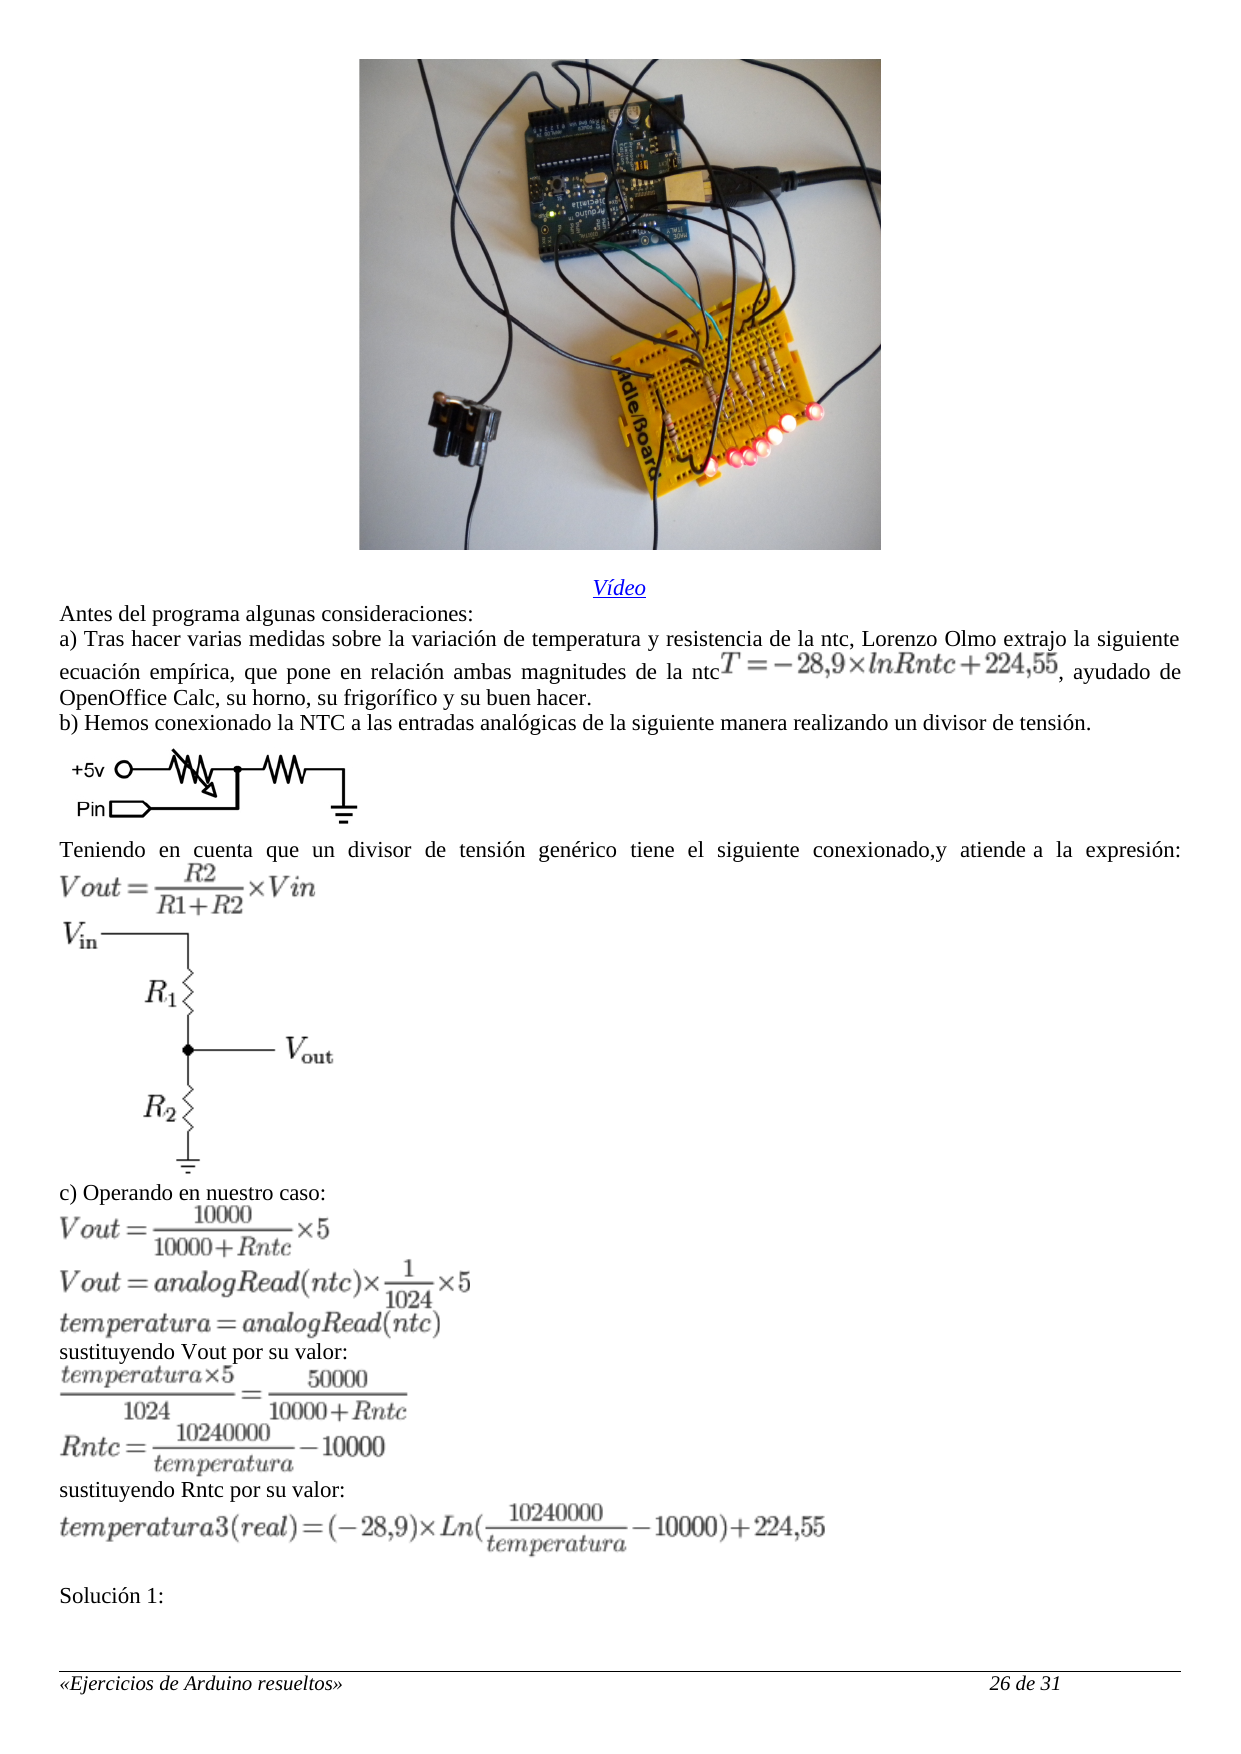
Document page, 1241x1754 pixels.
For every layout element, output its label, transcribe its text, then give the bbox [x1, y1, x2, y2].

text Vídeo [59, 575, 593, 601]
text Antes del programa algunas consideraciones: [480, 601, 1181, 626]
picture [59, 1205, 470, 1340]
text a) Tras hacer varias medidas sobre la variación de temperatura y resistencia de la ntc, Lorenzo Olmo extrajo la siguiente ecuación empírica, que pone en relación ambas magnitudes de la ntc, ayudado de OpenOffice Calc, su horno, su frigorífico y su buen hacer. [59, 680, 1181, 710]
picture [359, 59, 881, 550]
text sustituyendo Rntc por su valor: [351, 1477, 1181, 1503]
text Teniendo en cuenta que un divisor de tensión genérico tiene el siguiente conexionado,y atiende a la expresión: [316, 862, 1181, 917]
picture [59, 735, 374, 837]
text a) Tras hacer varias medidas sobre la variación de temperatura y resistencia de la ntc, Lorenzo Olmo extrajo la siguiente ecuación empírica, que pone en relación ambas magnitudes de la ntc, ayudado de OpenOffice Calc, su horno, su frigorífico y su buen hacer. [59, 651, 720, 659]
picture [59, 862, 338, 1180]
text Solución 1: [164, 1583, 1181, 1608]
text c) Operando en nuestro caso: [332, 1179, 1181, 1205]
text Vídeo [648, 575, 1181, 601]
picture [59, 1502, 825, 1558]
picture [720, 651, 1058, 680]
picture [59, 1364, 408, 1478]
text sustituyendo Vout por su valor: [354, 1339, 1181, 1365]
